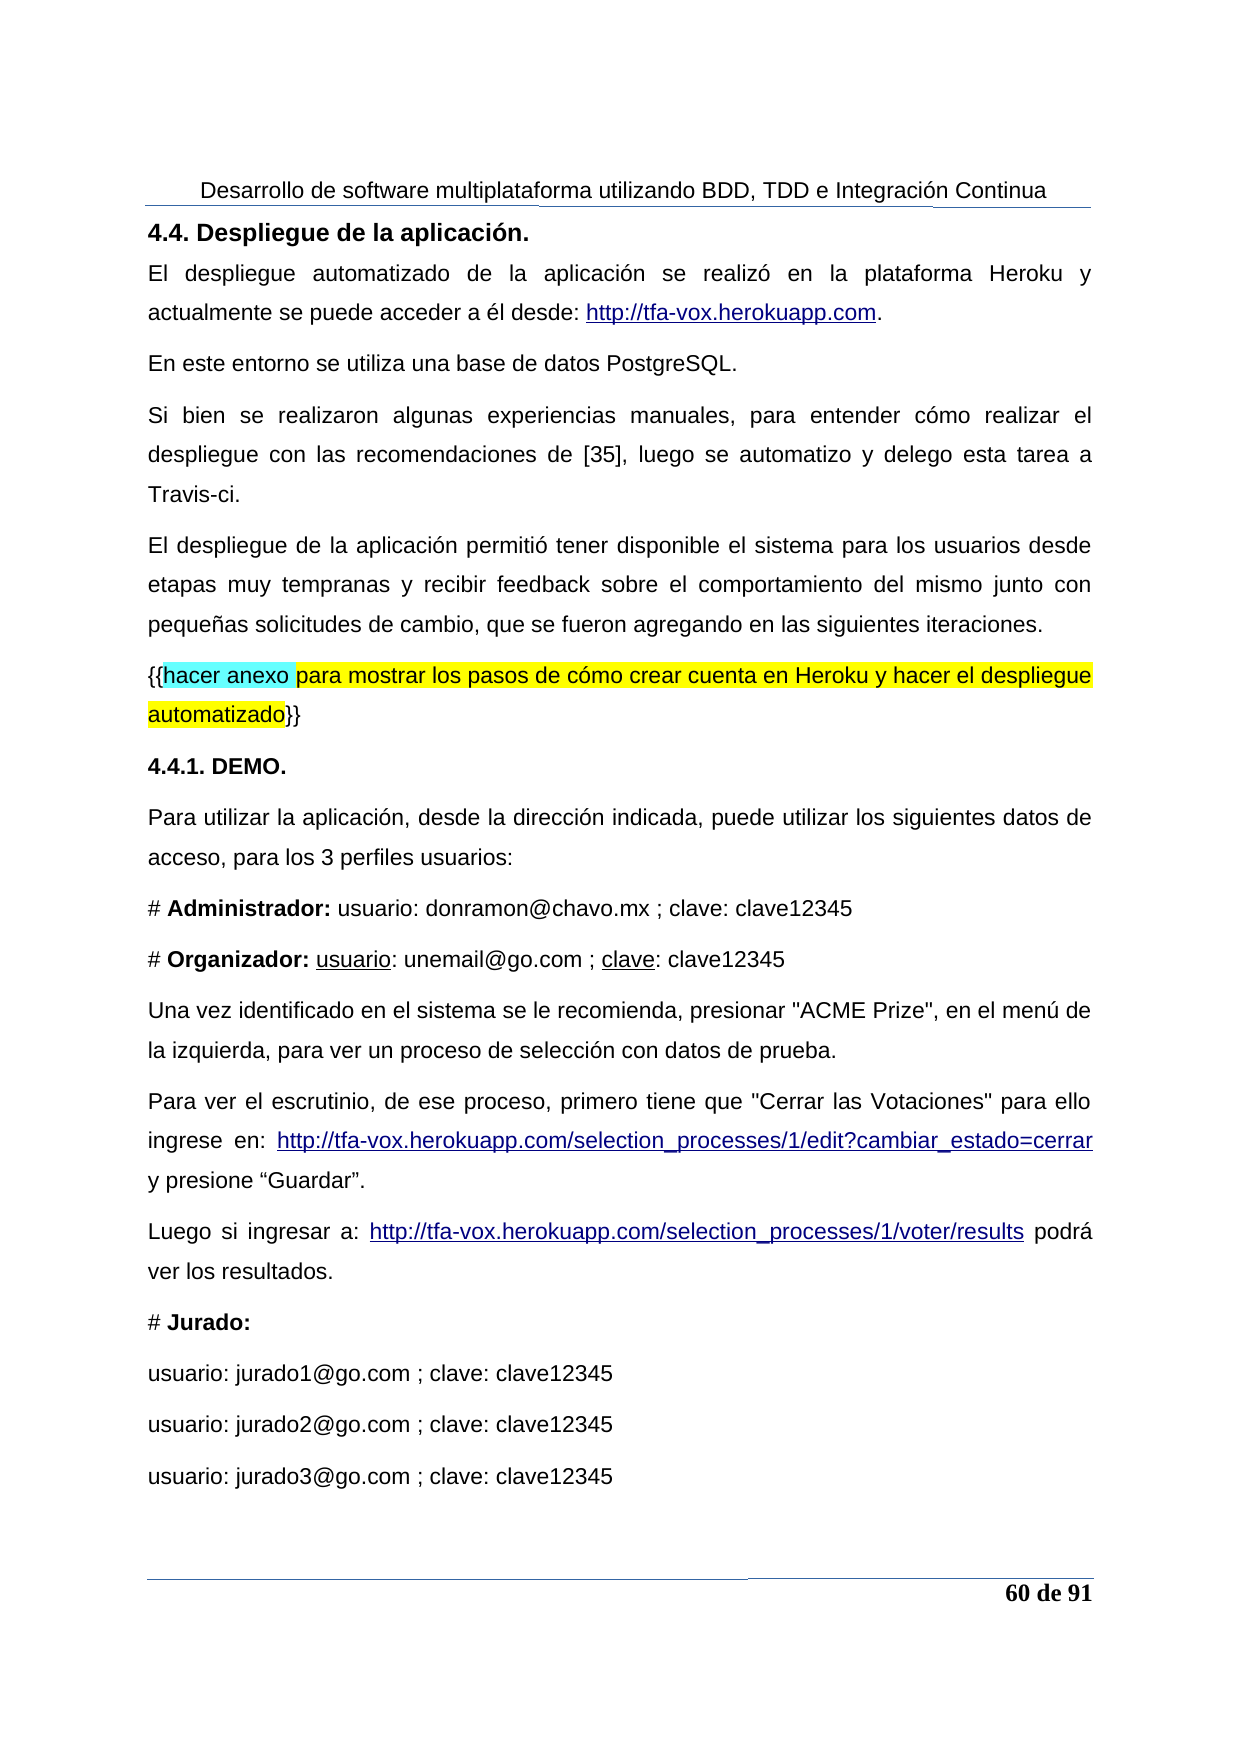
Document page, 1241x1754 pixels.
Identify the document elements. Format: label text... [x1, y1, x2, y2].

text usuario: jurado3@go.com ; clave: clave12345 [148, 1463, 1093, 1489]
text # Administrador: usuario: donramon@chavo.mx ; clave: clave12345 [148, 895, 1093, 921]
text Si bien se realizaron algunas experiencias manuales, para entender cómo realizar el despliegue con las recomendaciones de [35], luego se automatizo y delego esta tarea a Travis-ci. [148, 402, 1093, 507]
text Luego si ingresar a: http://tfa-vox.herokuapp.com/selection_processes/1/voter/results podrá ver los resultados. [148, 1218, 1093, 1284]
text El despliegue automatizado de la aplicación se realizó en la plataforma Heroku y actualmente se puede acceder a él desde: http://tfa-vox.herokuapp.com. [148, 259, 1093, 325]
text # Jurado: [148, 1309, 1093, 1335]
text {{hacer anexo para mostrar los pasos de cómo crear cuenta en Heroku y hacer el despliegue automatizado}} [148, 662, 1093, 728]
text En este entorno se utiliza una base de datos PostgreSQL. [148, 350, 1093, 377]
text usuario: jurado1@go.com ; clave: clave12345 [148, 1360, 1093, 1386]
text El despliegue de la aplicación permitió tener disponible el sistema para los usuarios desde etapas muy tempranas y recibir feedback sobre el comportamiento del mismo junto con pequeñas solicitudes de cambio, que se fueron agregando en las siguientes iteraciones. [148, 532, 1093, 637]
text usuario: jurado2@go.com ; clave: clave12345 [148, 1411, 1093, 1438]
text Para utilizar la aplicación, desde la dirección indicada, puede utilizar los siguientes datos de acceso, para los 3 perfiles usuarios: [148, 804, 1093, 870]
subtitle 4.4. Despliegue de la aplicación. [148, 218, 1093, 247]
text Para ver el escrutinio, de ese proceso, primero tiene que "Cerrar las Votaciones" para ello ingrese en: http://tfa-vox.herokuapp.com/selection_processes/1/edit?cambiar_estado=cerrar y presione “Guardar”. [148, 1088, 1093, 1193]
text 4.4.1. DEMO. [148, 753, 1093, 779]
text Una vez identificado en el sistema se le recomienda, presionar "ACME Prize", en el menú de la izquierda, para ver un proceso de selección con datos de prueba. [148, 997, 1093, 1063]
text # Organizador: usuario: unemail@go.com ; clave: clave12345 [148, 946, 1093, 972]
